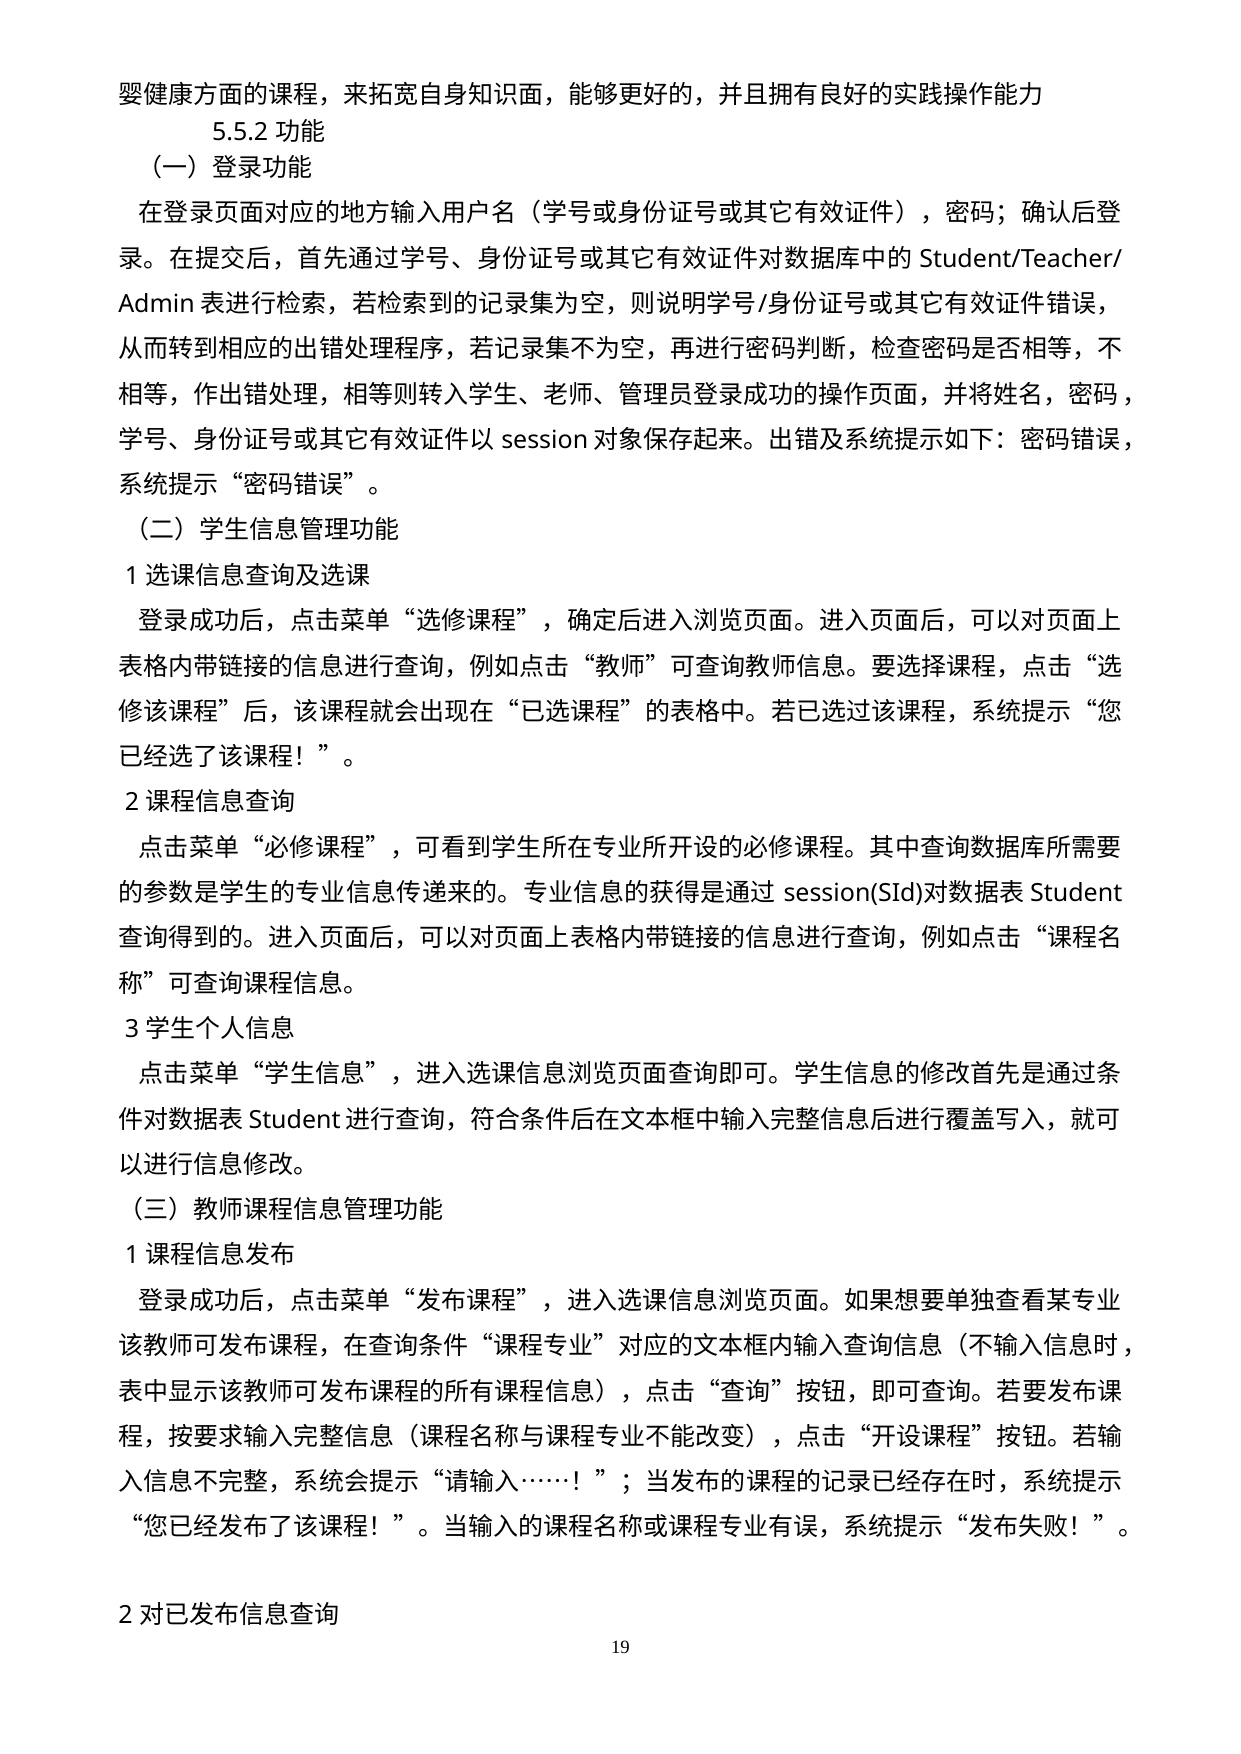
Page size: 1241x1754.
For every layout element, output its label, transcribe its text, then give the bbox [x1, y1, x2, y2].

text 5.5.2 功能 [118, 111, 1122, 147]
text （二）学生信息管理功能 [118, 510, 1122, 546]
text 点击菜单“学生信息”，进入选课信息浏览页面查询即可。学生信息的修改首先是通过条件对数据表Student进行查询，符合条件后在文本框中输入完整信息后进行覆盖写入，就可以进行信息修改。 [118, 1054, 1122, 1181]
text 1 课程信息发布 [118, 1235, 1122, 1271]
text 婴健康方面的课程，来拓宽自身知识面，能够更好的，并且拥有良好的实践操作能力 [118, 75, 1122, 111]
text 2 对已发布信息查询 [118, 1595, 1122, 1631]
text （三）教师课程信息管理功能 [118, 1190, 1122, 1226]
text 1 选课信息查询及选课 [118, 555, 1122, 592]
text （一）登录功能 [118, 147, 1122, 184]
text 2 课程信息查询 [118, 782, 1122, 818]
text 登录成功后，点击菜单“发布课程”，进入选课信息浏览页面。如果想要单独查看某专业该教师可发布课程，在查询条件“课程专业”对应的文本框内输入查询信息（不输入信息时，表中显示该教师可发布课程的所有课程信息），点击“查询”按钮，即可查询。若要发布课程，按要求输入完整信息（课程名称与课程专业不能改变），点击“开设课程”按钮。若输入信息不完整，系统会提示“请输入……！”；当发布的课程的记录已经存在时，系统提示“您已经发布了该课程！”。当输入的课程名称或课程专业有误，系统提示“发布失败！”。 [118, 1280, 1122, 1543]
text 点击菜单“必修课程”，可看到学生所在专业所开设的必修课程。其中查询数据库所需要的参数是学生的专业信息传递来的。专业信息的获得是通过session(SId)对数据表Student查询得到的。进入页面后，可以对页面上表格内带链接的信息进行查询，例如点击“课程名称”可查询课程信息。 [118, 827, 1122, 999]
text 在登录页面对应的地方输入用户名（学号或身份证号或其它有效证件），密码；确认后登录。在提交后，首先通过学号、身份证号或其它有效证件对数据库中的Student/Teacher/Admin表进行检索，若检索到的记录集为空，则说明学号/身份证号或其它有效证件错误，从而转到相应的出错处理程序，若记录集不为空，再进行密码判断，检查密码是否相等，不相等，作出错处理，相等则转入学生、老师、管理员登录成功的操作页面，并将姓名，密码，学号、身份证号或其它有效证件以session对象保存起来。出错及系统提示如下：密码错误，系统提示“密码错误”。 [118, 193, 1122, 501]
text 登录成功后，点击菜单“选修课程”，确定后进入浏览页面。进入页面后，可以对页面上表格内带链接的信息进行查询，例如点击“教师”可查询教师信息。要选择课程，点击“选修该课程”后，该课程就会出现在“已选课程”的表格中。若已选过该课程，系统提示“您已经选了该课程！”。 [118, 601, 1122, 773]
text 3 学生个人信息 [118, 1008, 1122, 1045]
